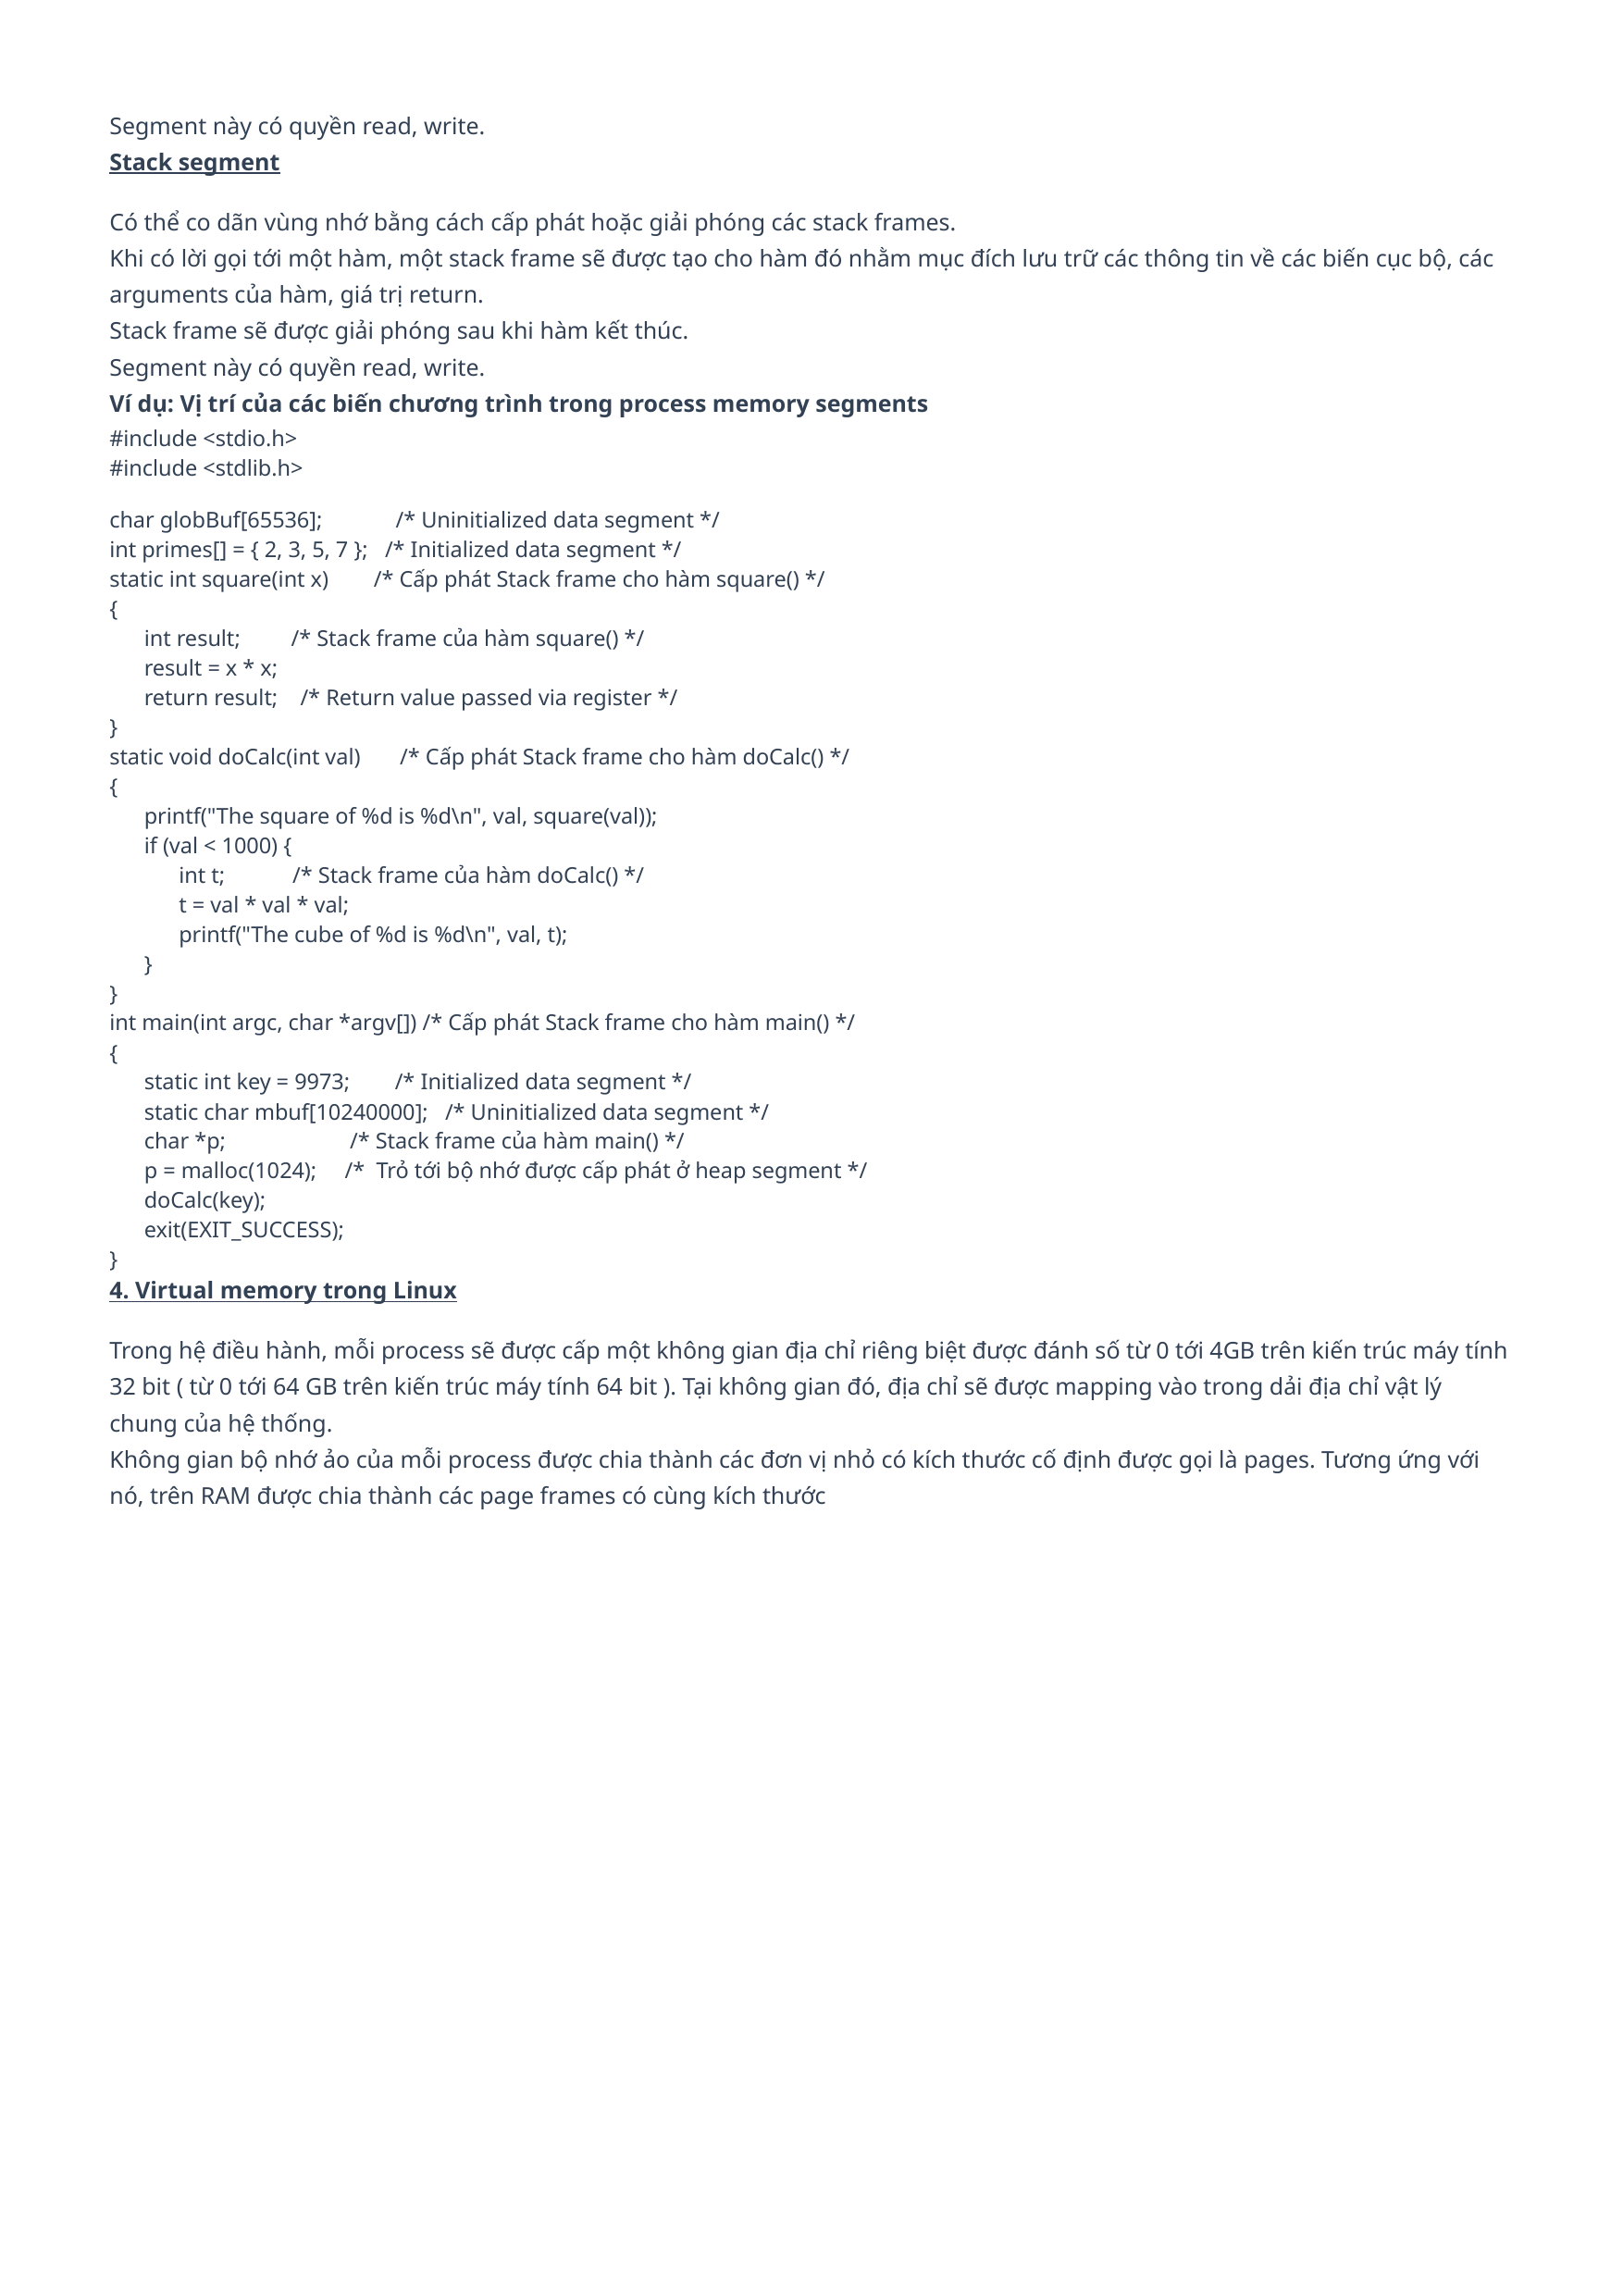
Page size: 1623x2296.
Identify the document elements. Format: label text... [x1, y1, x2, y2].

text t = val * val * val; [109, 889, 1514, 919]
text Không gian bộ nhớ ảo của mỗi process được chia thành các đơn vị nhỏ có kích thước cố định được gọi là pages. Tương ứng với nó, trên RAM được chia thành các page frames có cùng kích thước [109, 1443, 1514, 1511]
text result = x * x; [109, 652, 1514, 682]
text { [109, 771, 1514, 800]
text static void doCalc(int val) /* Cấp phát Stack frame cho hàm doCalc() */ [109, 741, 1514, 771]
text Có thể co dãn vùng nhớ bằng cách cấp phát hoặc giải phóng các stack frames. [109, 206, 1514, 238]
text Khi có lời gọi tới một hàm, một stack frame sẽ được tạo cho hàm đó nhằm mục đích lưu trữ các thông tin về các biến cục bộ, các arguments của hàm, giá trị return. [109, 242, 1514, 310]
text } [109, 949, 1514, 978]
text } [109, 712, 1514, 741]
text printf("The cube of %d is %d\n", val, t); [109, 919, 1514, 949]
subtitle Stack segment [109, 145, 1514, 177]
text static char mbuf[10240000]; /* Uninitialized data segment */ [109, 1097, 1514, 1126]
text int t; /* Stack frame của hàm doCalc() */ [109, 860, 1514, 889]
text int main(int argc, char *argv[]) /* Cấp phát Stack frame cho hàm main() */ [109, 1008, 1514, 1037]
text exit(EXIT_SUCCESS); [109, 1215, 1514, 1245]
text Segment này có quyền read, write. [109, 351, 1514, 382]
text { [109, 593, 1514, 623]
text int result; /* Stack frame của hàm square() */ [109, 623, 1514, 652]
text return result; /* Return value passed via register */ [109, 682, 1514, 712]
text p = malloc(1024); /* Trỏ tới bộ nhớ được cấp phát ở heap segment */ [109, 1156, 1514, 1185]
text printf("The square of %d is %d\n", val, square(val)); [109, 800, 1514, 830]
text } [109, 978, 1514, 1008]
text #include <stdio.h> [109, 424, 1514, 453]
text Trong hệ điều hành, mỗi process sẽ được cấp một không gian địa chỉ riêng biệt được đánh số từ 0 tới 4GB trên kiến trúc máy tính 32 bit ( từ 0 tới 64 GB trên kiến trúc máy tính 64 bit ). Tại không gian đó, địa chỉ sẽ được mapping vào trong dải địa chỉ vật lý chung của hệ thống. [109, 1334, 1514, 1438]
text #include <stdlib.h> [109, 453, 1514, 483]
text doCalc(key); [109, 1185, 1514, 1215]
text Stack frame sẽ được giải phóng sau khi hàm kết thúc. [109, 315, 1514, 346]
text char *p; /* Stack frame của hàm main() */ [109, 1126, 1514, 1156]
text static int square(int x) /* Cấp phát Stack frame cho hàm square() */ [109, 564, 1514, 593]
text char globBuf[65536]; /* Uninitialized data segment */ [109, 504, 1514, 534]
text static int key = 9973; /* Initialized data segment */ [109, 1067, 1514, 1097]
text { [109, 1037, 1514, 1067]
text int primes[] = { 2, 3, 5, 7 }; /* Initialized data segment */ [109, 534, 1514, 564]
subtitle 4. Virtual memory trong Linux [109, 1274, 1514, 1306]
text Segment này có quyền read, write. [109, 109, 1514, 141]
text Ví dụ: Vị trí của các biến chương trình trong process memory segments [109, 387, 1514, 418]
text if (val < 1000) { [109, 830, 1514, 860]
text } [109, 1245, 1514, 1274]
